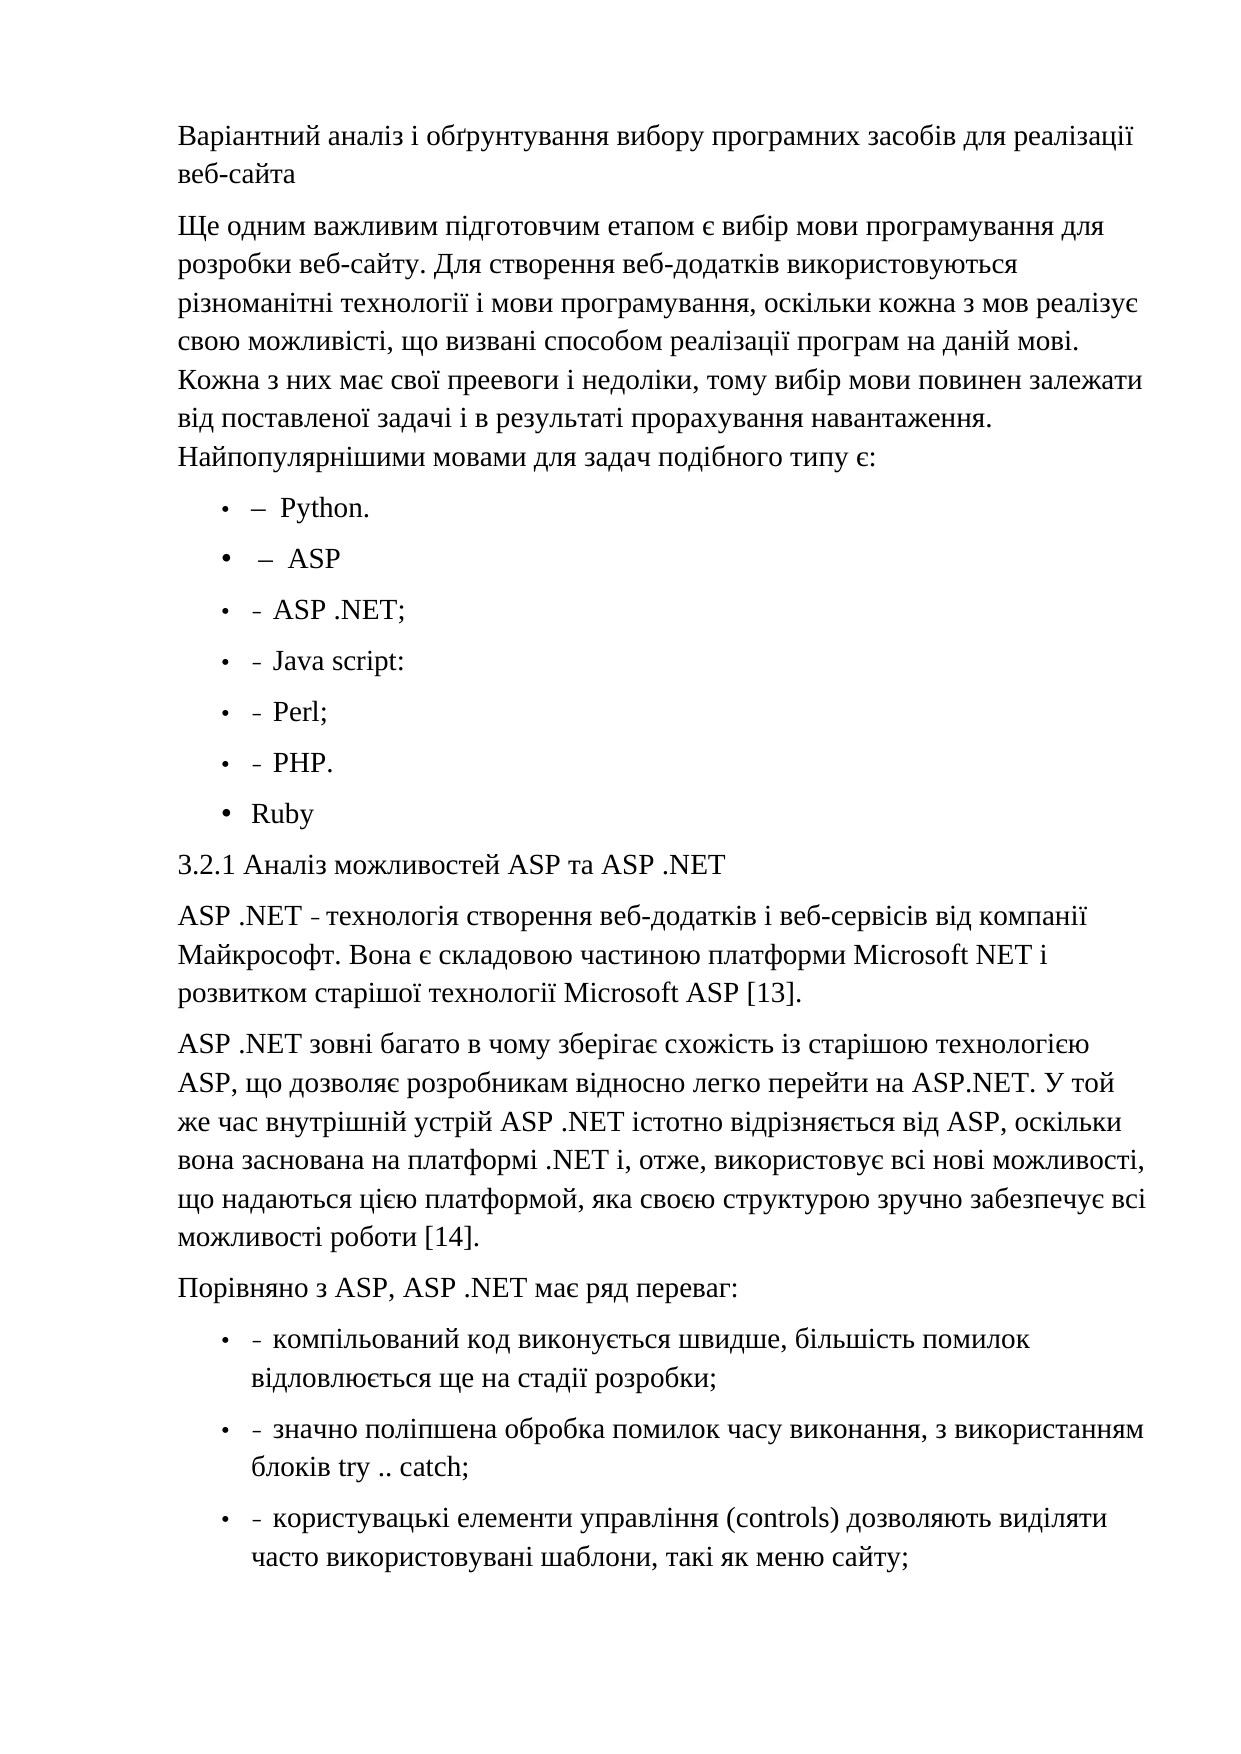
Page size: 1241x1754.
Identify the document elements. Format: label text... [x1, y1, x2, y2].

text ASP .NET – технологія створення веб-додатків і веб-сервісів від компанії Майкрософт. Вона є складовою частиною платформи Microsoft NET і розвитком старішої технології Microsoft ASP [13]. [177, 898, 1152, 1009]
list – ASP .NET; [221, 592, 1152, 626]
list Ruby [221, 796, 1152, 830]
list – Perl; [221, 694, 1152, 728]
text Варіантний аналіз і обґрунтування вибору програмних засобів для реалізації веб-сайта [177, 118, 1152, 190]
text Ще одним важливим підготовчим етапом є вибір мови програмування для розробки веб-сайту. Для створення веб-додатків використовуються різноманітні технології і мови програмування, оскільки кожна з мов реалізує свою можливісті, що визвані способом реалізації програм на даній мові. Кожна з них має свої преевоги і недоліки, тому вибір мови повинен залежати від поставленої задачі і в результаті прорахування навантаження. Найпопулярнішими мовами для задач подібного типу є: [177, 208, 1152, 472]
list – Java script: [221, 643, 1152, 677]
list – Python. [221, 490, 1152, 523]
text Порівняно з ASP, ASP .NET має ряд переваг: [177, 1270, 1152, 1304]
list – PHP. [221, 745, 1152, 779]
list – користувацькі елементи управління (controls) дозволяють виділяти часто використовувані шаблони, такі як меню сайту; [221, 1501, 1152, 1573]
list – значно поліпшена обробка помилок часу виконання, з використанням блоків try .. catch; [221, 1411, 1152, 1483]
list – компільований код виконується швидше, більшість помилок відловлюється ще на стадії розробки; [221, 1321, 1152, 1393]
list – ASP [221, 541, 1152, 575]
text 3.2.1 Аналіз можливостей ASP та ASP .NET [177, 847, 1152, 881]
text ASP .NET зовні багато в чому зберігає схожість із старішою технологією ASP, що дозволяє розробникам відносно легко перейти на ASP.NET. У той же час внутрішній устрій ASP .NET істотно відрізняється від ASP, оскільки вона заснована на платформі .NET і, отже, використовує всі нові можливості, що надаються цією платформой, яка своєю структурою зручно забезпечує всі можливості роботи [14]. [177, 1027, 1152, 1253]
